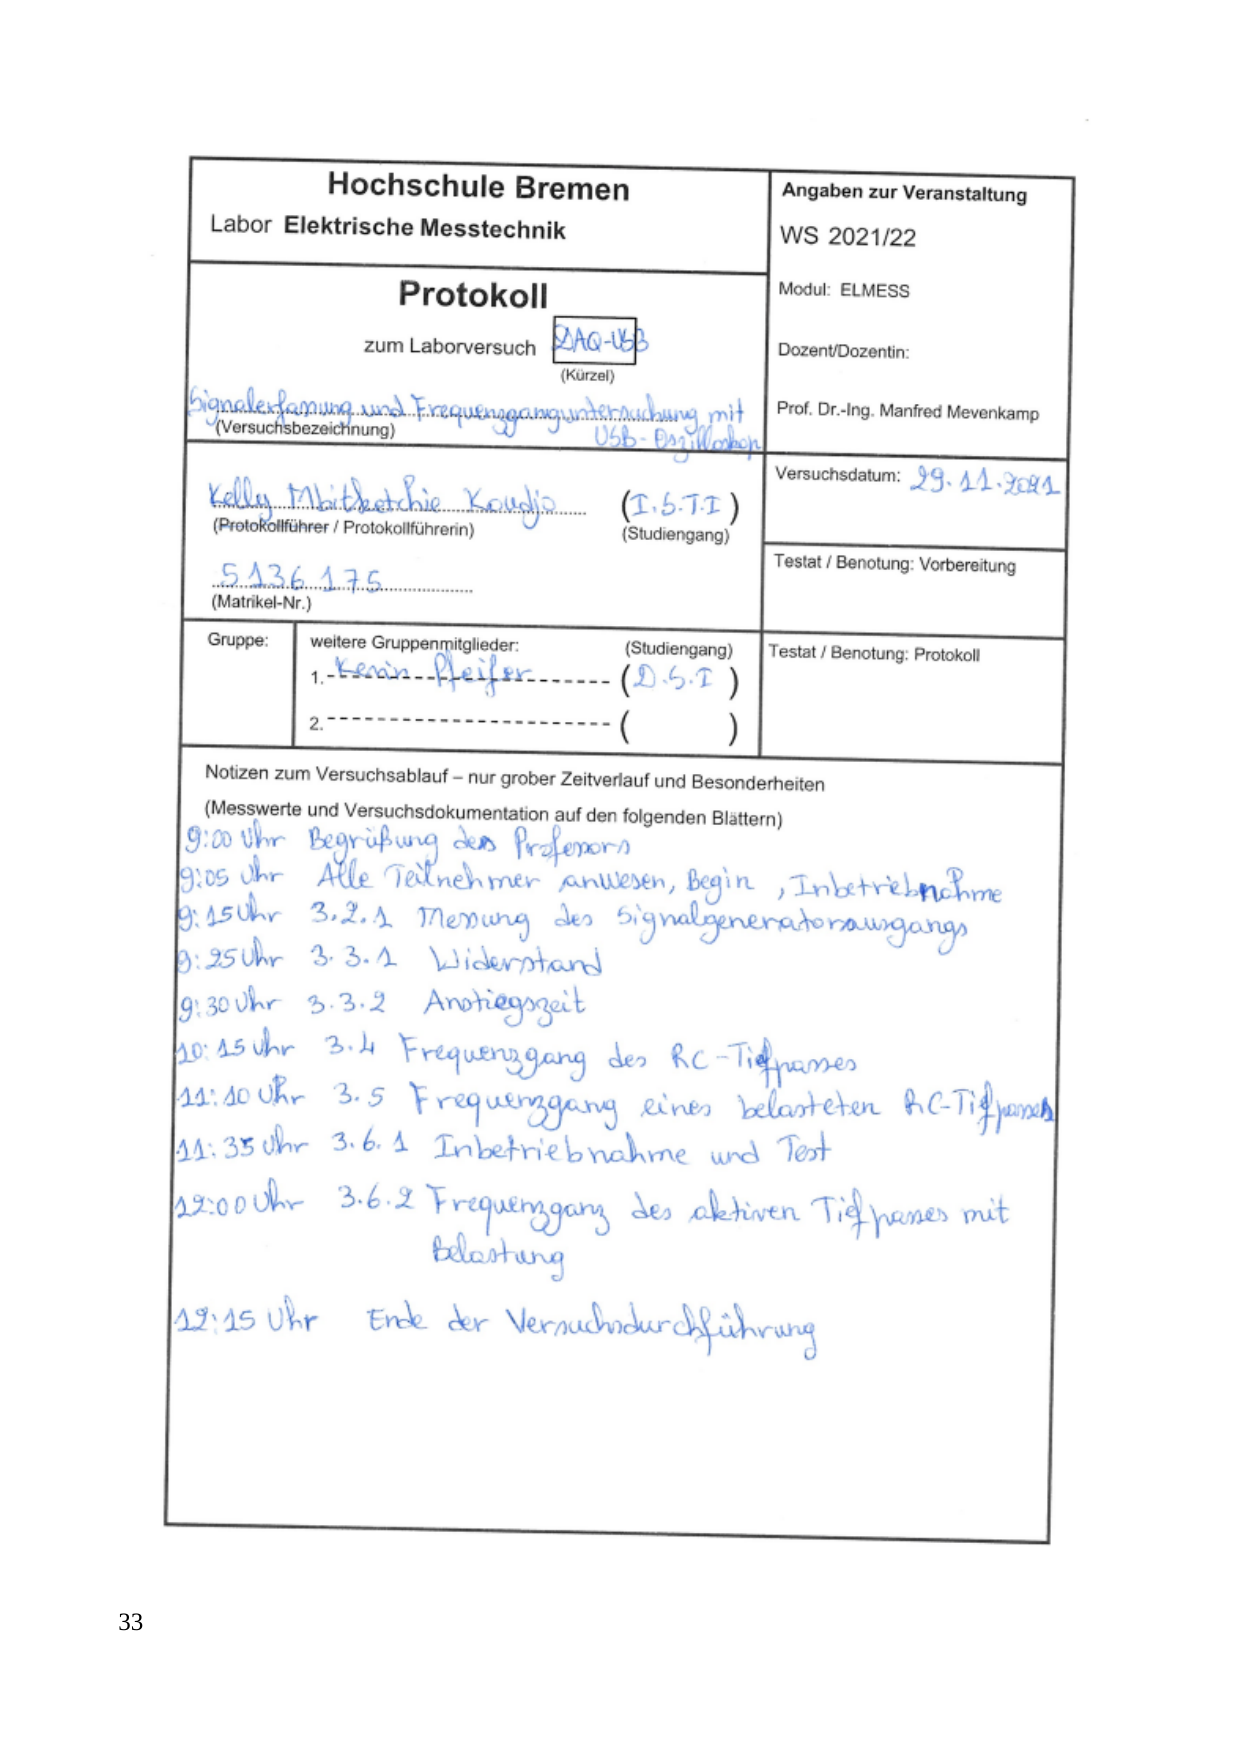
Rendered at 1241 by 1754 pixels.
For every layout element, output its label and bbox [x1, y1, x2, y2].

picture [134, 118, 1106, 1554]
